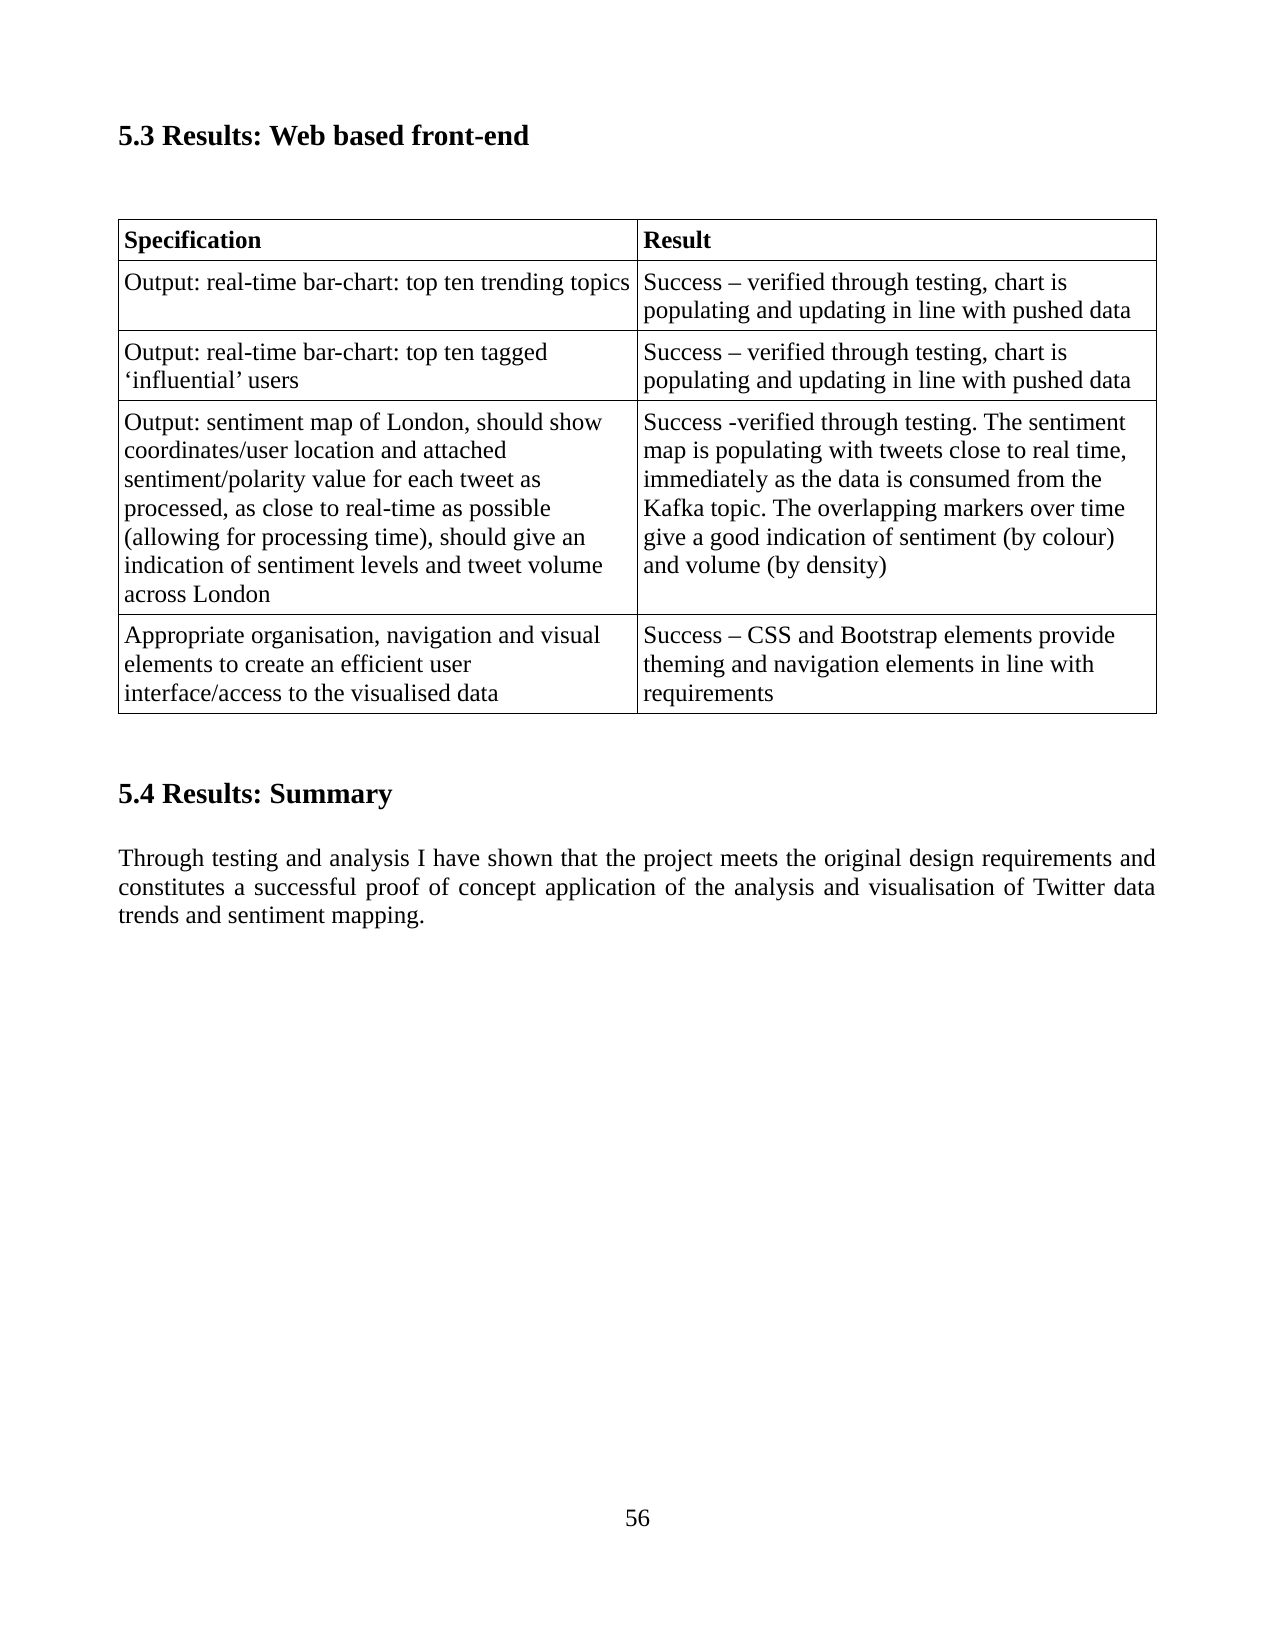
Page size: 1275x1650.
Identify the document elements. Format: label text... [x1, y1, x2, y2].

text 5.4 Results: Summary [118, 776, 1157, 809]
table_cell Success -verified through testing. The sentiment map is populating with tweets close to real time, immediately as the data is consumed from the Kafka topic. The overlapping markers over time give a good indication of sentiment (by colour) and volume (by density) [638, 401, 1156, 614]
table_cell Appropriate organisation, navigation and visual elements to create an efficient user interface/access to the visualised data [119, 615, 637, 712]
table_cell Output: sentiment map of London, should show coordinates/user location and attached sentiment/polarity value for each tweet as processed, as close to real-time as possible (allowing for processing time), should give an indication of sentiment levels and tweet volume across London [119, 401, 637, 614]
table_cell Success – verified through testing, chart is populating and updating in line with pushed data [638, 331, 1156, 400]
table_header Specification [119, 220, 637, 260]
table_cell Success – verified through testing, chart is populating and updating in line with pushed data [638, 261, 1156, 330]
text 5.3 Results: Web based front-end [118, 118, 1157, 152]
table_cell Output: real-time bar-chart: top ten tagged ‘influential’ users [119, 331, 637, 400]
text Through testing and analysis I have shown that the project meets the original design requirements and constitutes a successful proof of concept application of the analysis and visualisation of Twitter data trends and sentiment mapping. [118, 843, 1157, 929]
table_cell Output: real-time bar-chart: top ten trending topics [119, 261, 637, 330]
table_cell Success – CSS and Bootstrap elements provide theming and navigation elements in line with requirements [638, 615, 1156, 712]
table_header Result [638, 220, 1156, 260]
